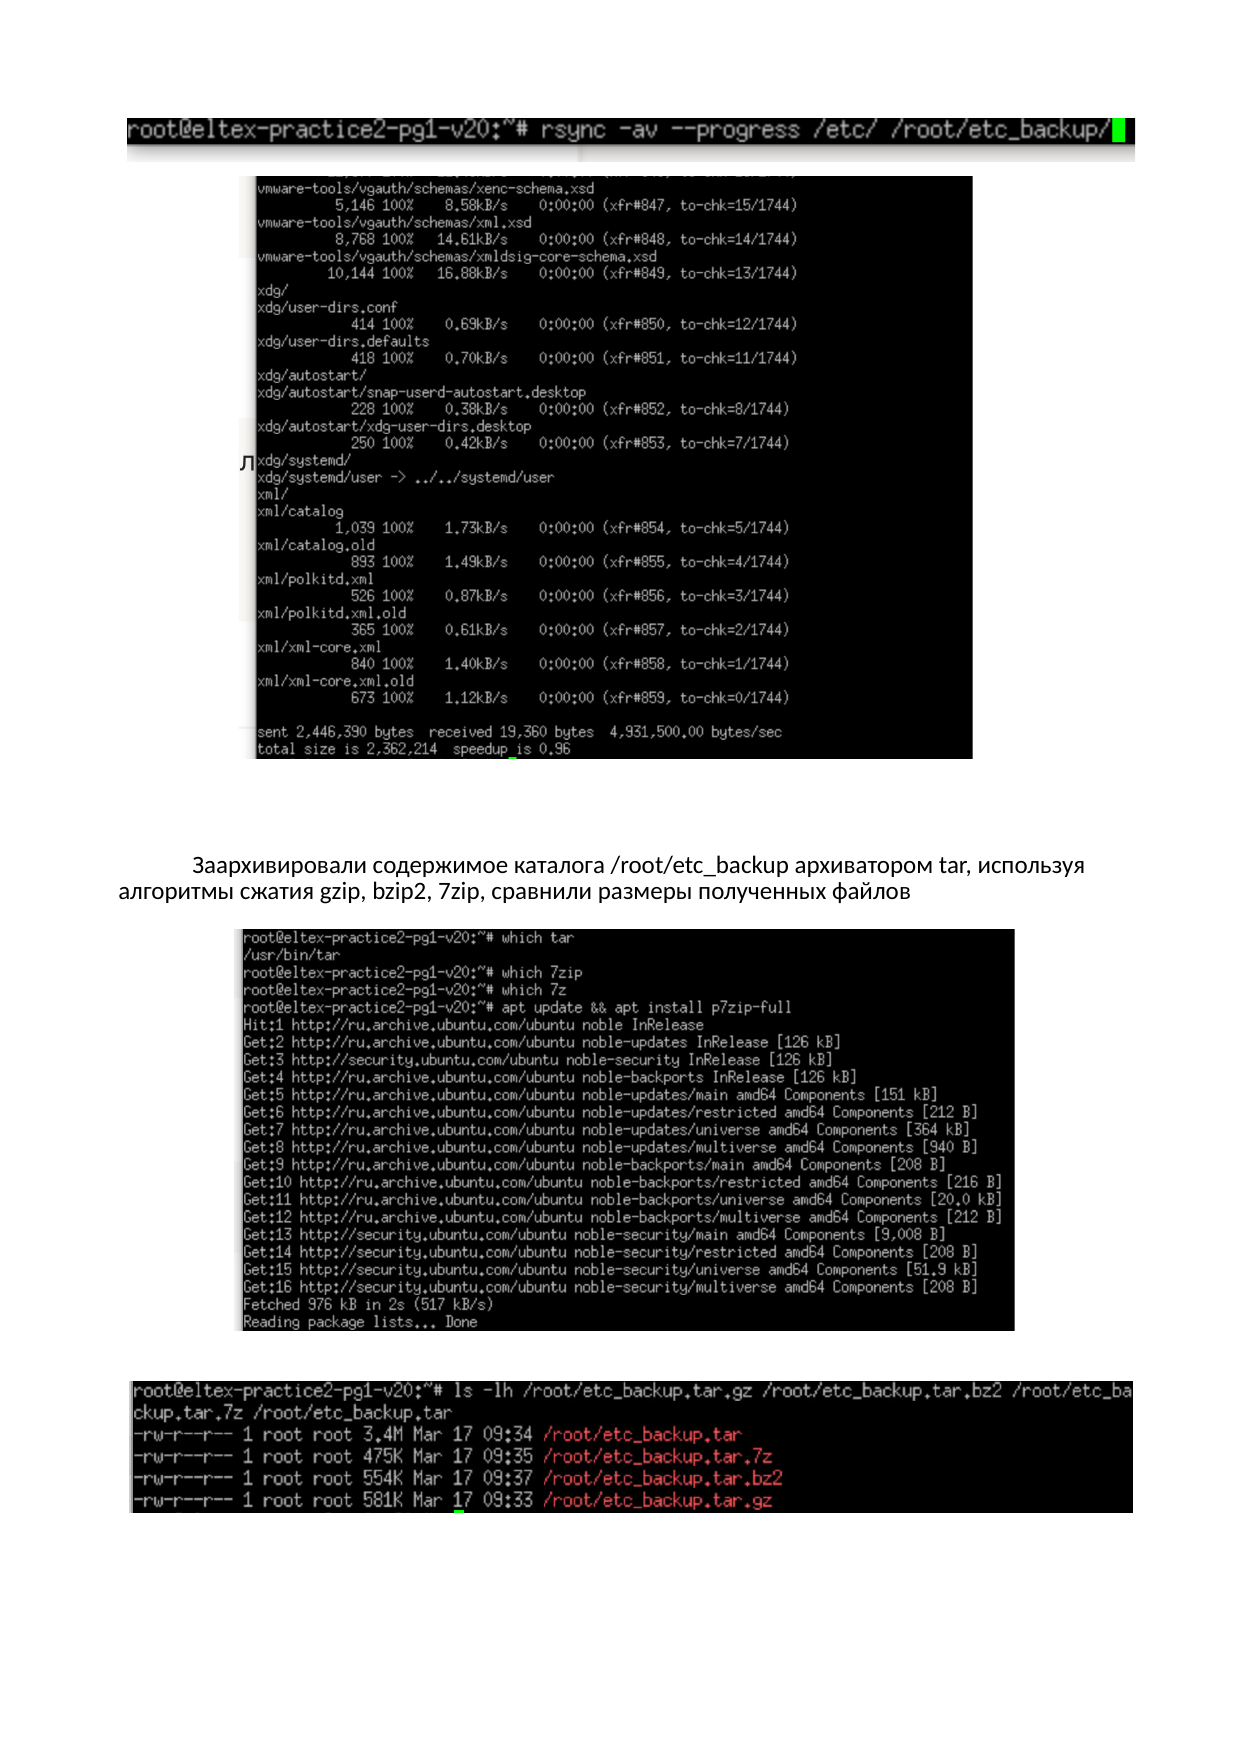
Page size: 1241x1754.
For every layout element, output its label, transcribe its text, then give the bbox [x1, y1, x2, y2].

picture [127, 118, 1136, 162]
picture [129, 1381, 1133, 1513]
picture [233, 929, 1015, 1331]
picture [238, 176, 973, 759]
text Заархивировали содержимое каталога /root/etc_backup архиватором tar, используя алгоритмы сжатия gzip, bzip2, 7zip, сравнили размеры полученных файлов [118, 851, 1122, 906]
